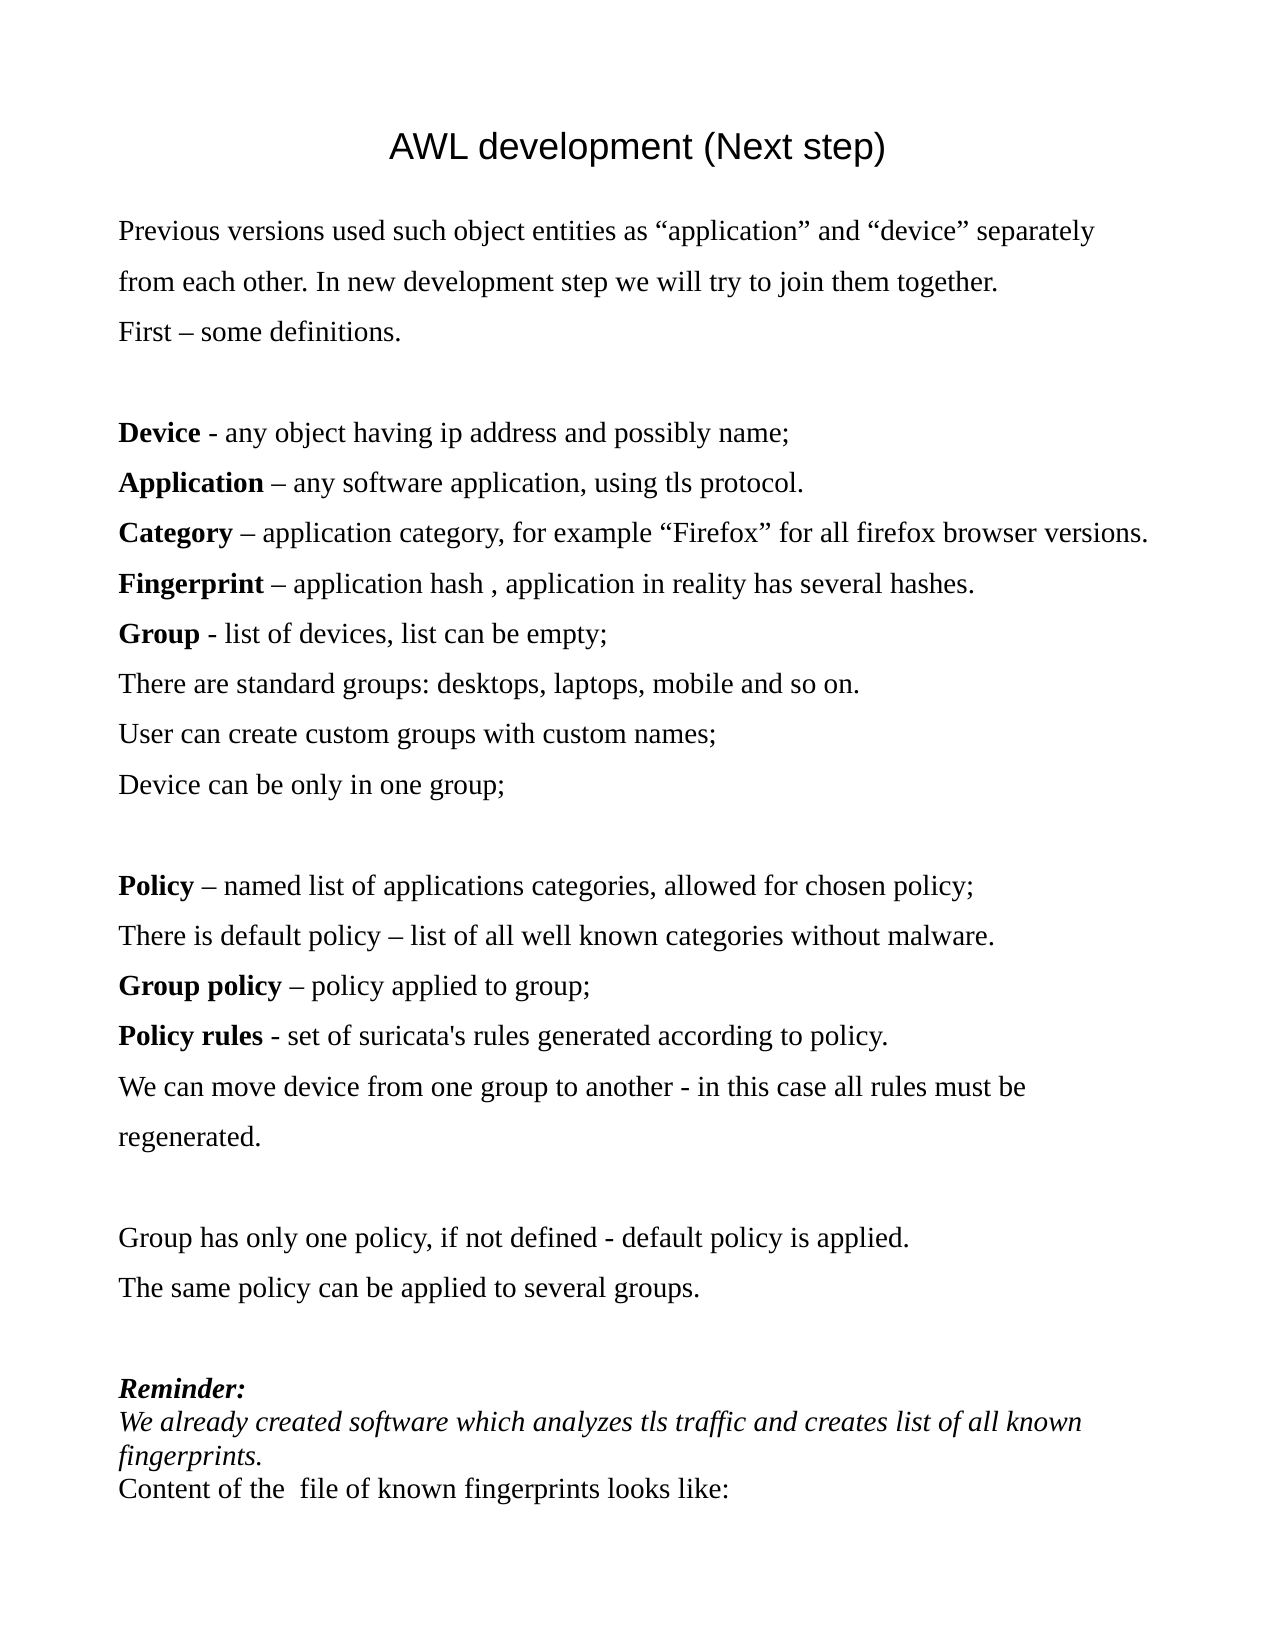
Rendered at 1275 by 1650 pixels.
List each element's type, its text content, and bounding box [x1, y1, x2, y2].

text Device - any object having ip address and possibly name; [118, 415, 1157, 448]
text Group - list of devices, list can be empty; [118, 616, 1157, 649]
text User can create custom groups with custom names; [118, 717, 1157, 750]
text Fingerprint – application hash , application in reality has several hashes. [118, 566, 1157, 599]
text We can move device from one group to another - in this case all rules must be regenerated. [118, 1069, 1157, 1153]
text Group has only one policy, if not defined - default policy is applied. [118, 1220, 1157, 1253]
text Content of the file of known fingerprints looks like: [118, 1471, 1157, 1505]
text There is default policy – list of all well known categories without malware. [118, 918, 1157, 951]
text We already created software which analyzes tls traffic and creates list of all known fingerprints. [118, 1404, 1157, 1471]
text Reminder: [118, 1371, 1157, 1404]
subtitle AWL development (Next step) [118, 124, 1157, 167]
text Application – any software application, using tls protocol. [118, 465, 1157, 499]
text Group policy – policy applied to group; [118, 968, 1157, 1002]
text Device can be only in one group; [118, 767, 1157, 801]
text Previous versions used such object entities as “application” and “device” separately from each other. In new development step we will try to join them together. [118, 213, 1157, 297]
text Category – application category, for example “Firefox” for all firefox browser versions. [118, 515, 1157, 549]
text The same policy can be applied to several groups. [118, 1270, 1157, 1304]
text Policy – named list of applications categories, allowed for chosen policy; [118, 868, 1157, 901]
text Policy rules - set of suricata's rules generated according to policy. [118, 1018, 1157, 1052]
text First – some definitions. [118, 314, 1157, 348]
text There are standard groups: desktops, laptops, mobile and so on. [118, 666, 1157, 700]
